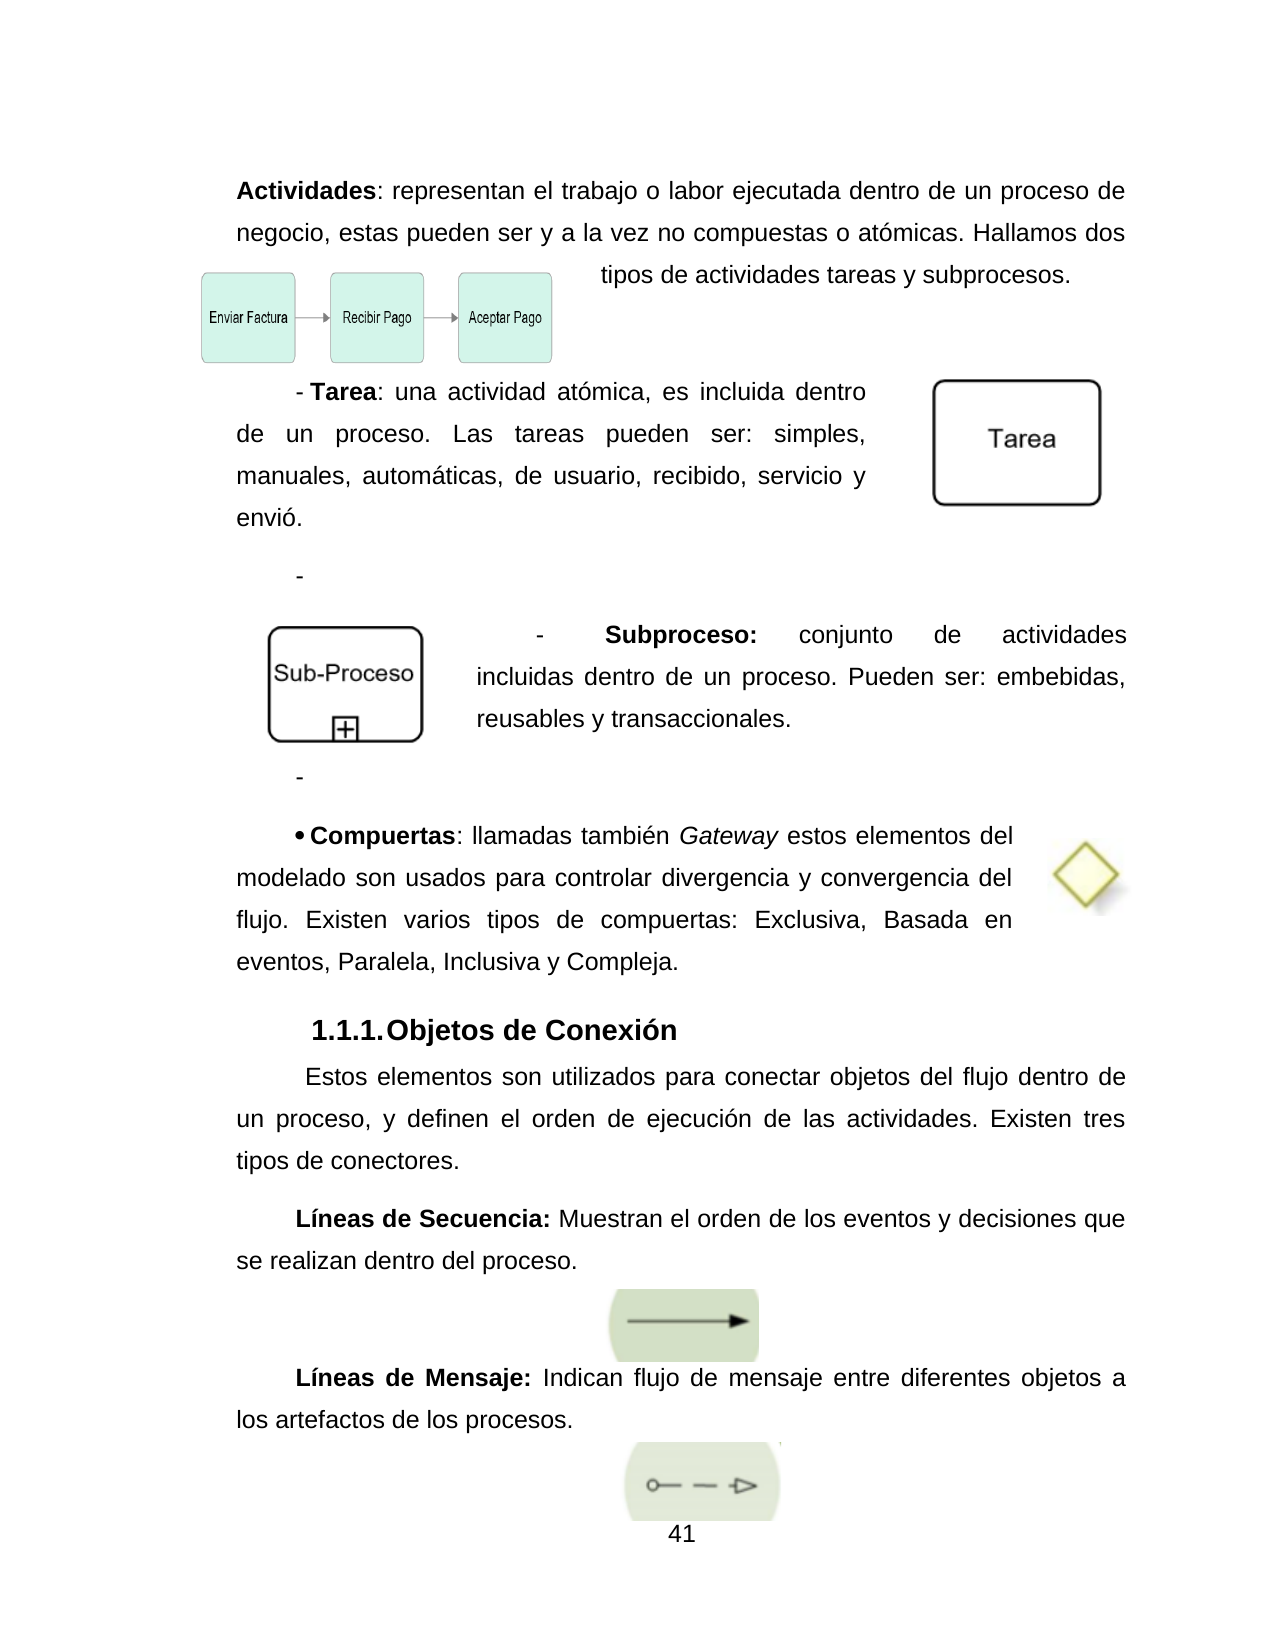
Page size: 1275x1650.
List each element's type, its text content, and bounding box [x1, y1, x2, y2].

subtitle Objetos de Conexión [311, 1014, 1127, 1047]
picture [582, 1442, 782, 1521]
picture [1032, 838, 1150, 916]
picture [598, 1289, 759, 1362]
text Actividades: representan el trabajo o labor ejecutada dentro de un proceso de negocio, estas pueden ser y a la vez no compuestas o atómicas. Hallamos dos tipos de actividades tareas y subprocesos. [236, 177, 1127, 289]
list Tarea: una actividad atómica, es incluida dentro de un proceso. Las tareas pueden ser: simples, manuales, automáticas, de usuario, recibido, servicio y envió. [236, 378, 1127, 532]
text Líneas de Secuencia: Muestran el orden de los eventos y decisiones que se realizan dentro del proceso. [236, 1205, 1127, 1275]
picture [173, 259, 582, 370]
list Subproceso: conjunto de actividades incluidas dentro de un proceso. Pueden ser: embebidas, reusables y transaccionales. [236, 621, 1127, 732]
picture [885, 377, 1152, 514]
list Compuertas: llamadas también Gateway estos elementos del modelado son usados para controlar divergencia y convergencia del flujo. Existen varios tipos de compuertas: Exclusiva, Basada en eventos, Paralela, Inclusiva y Compleja. [236, 822, 1127, 975]
text Estos elementos son utilizados para conectar objetos del flujo dentro de un proceso, y definen el orden de ejecución de las actividades. Existen tres tipos de conectores. [236, 1063, 1127, 1175]
text Líneas de Mensaje: Indican flujo de mensaje entre diferentes objetos a los artefactos de los procesos. [236, 1364, 1127, 1434]
picture [238, 625, 458, 753]
